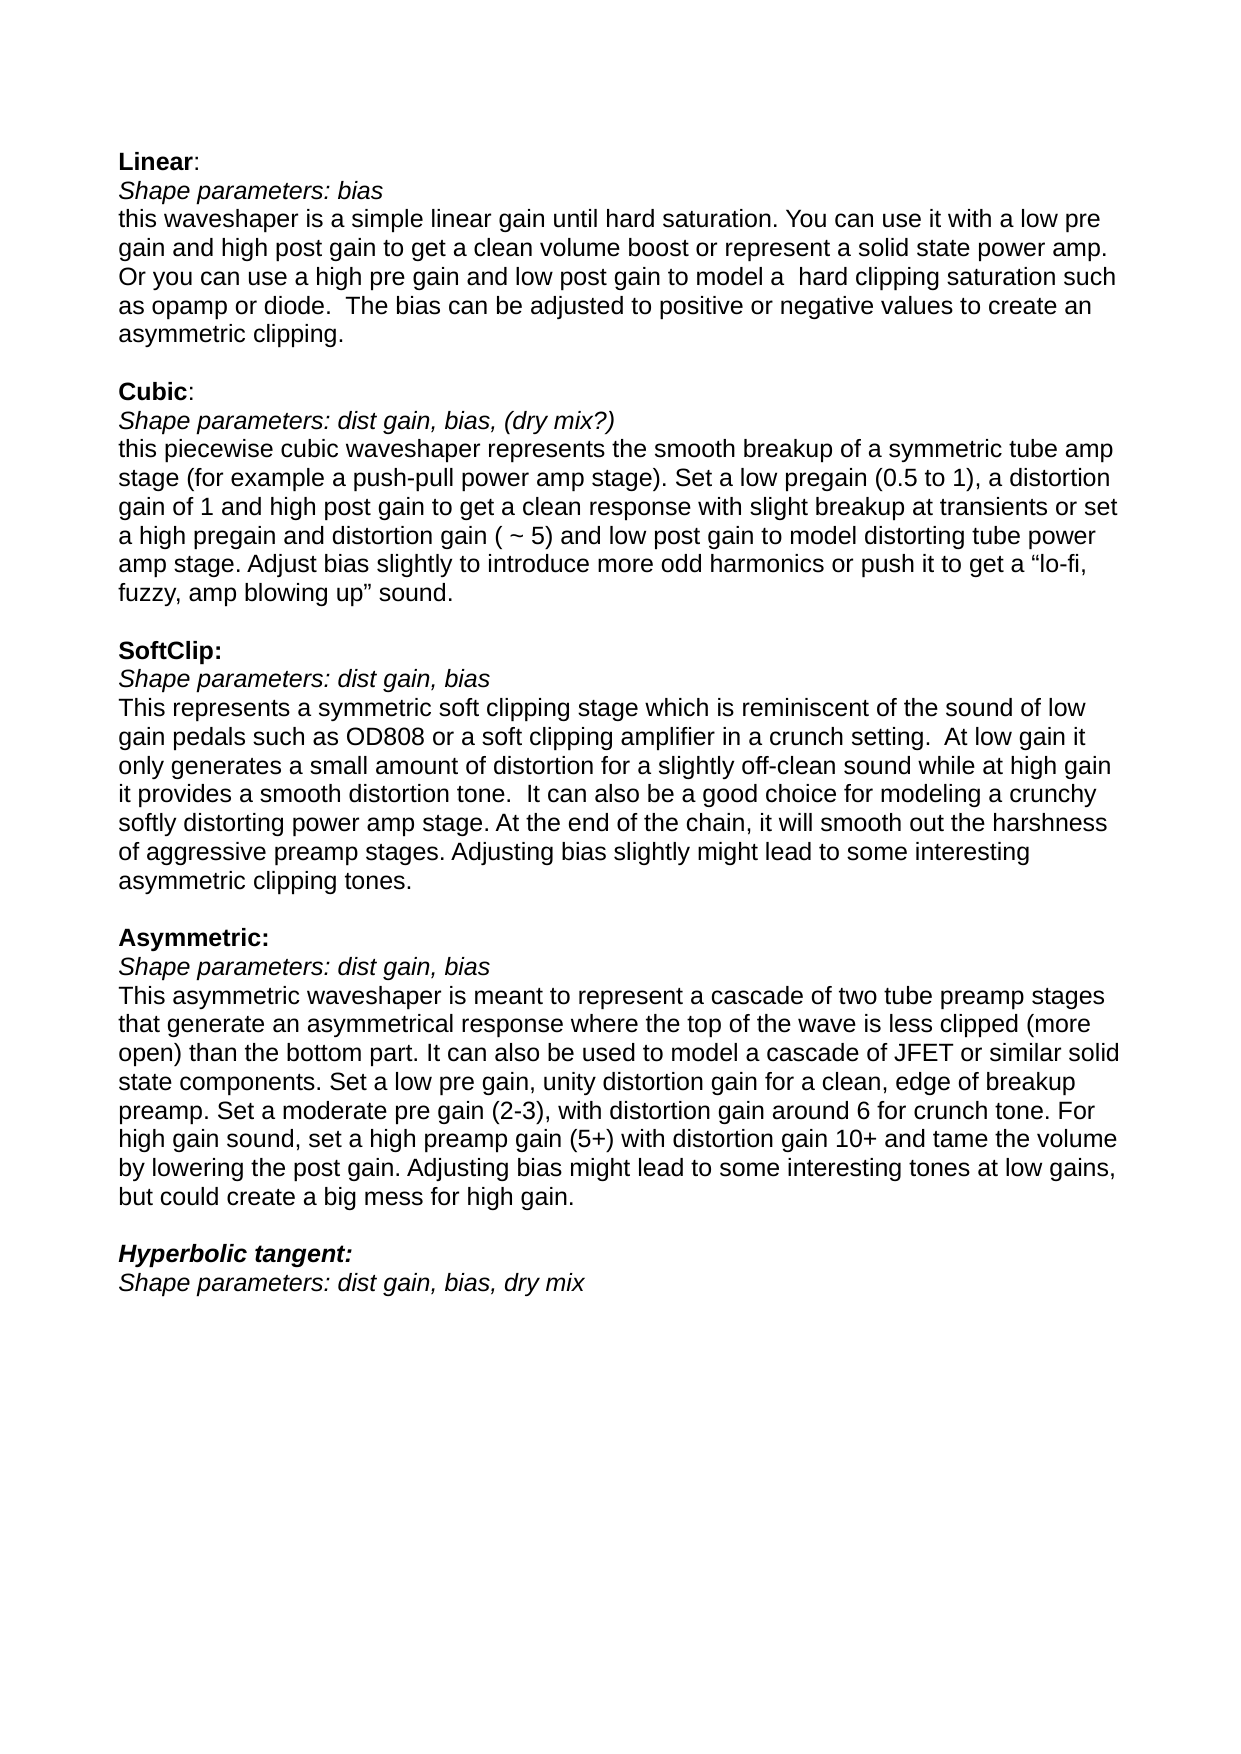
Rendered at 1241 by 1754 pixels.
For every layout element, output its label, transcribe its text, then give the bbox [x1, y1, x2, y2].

text this piecewise cubic waveshaper represents the smooth breakup of a symmetric tube amp stage (for example a push-pull power amp stage). Set a low pregain (0.5 to 1), a distortion gain of 1 and high post gain to get a clean response with slight breakup at transients or set a high pregain and distortion gain ( ~ 5) and low post gain to model distorting tube power amp stage. Adjust bias slightly to introduce more odd harmonics or push it to get a “lo-fi, fuzzy, amp blowing up” sound. [118, 434, 1122, 607]
text Shape parameters: dist gain, bias, dry mix [118, 1268, 1122, 1297]
text Cubic: [118, 377, 1122, 406]
text Shape parameters: bias [118, 176, 1122, 204]
text Hyperbolic tangent: [118, 1239, 1122, 1268]
text Shape parameters: dist gain, bias [118, 664, 1122, 693]
text Shape parameters: dist gain, bias, (dry mix?) [118, 406, 1122, 434]
text SoftClip: [118, 636, 1122, 664]
text This asymmetric waveshaper is meant to represent a cascade of two tube preamp stages that generate an asymmetrical response where the top of the wave is less clipped (more open) than the bottom part. It can also be used to model a cascade of JFET or similar solid state components. Set a low pre gain, unity distortion gain for a clean, edge of breakup preamp. Set a moderate pre gain (2-3), with distortion gain around 6 for crunch tone. For high gain sound, set a high preamp gain (5+) with distortion gain 10+ and tame the volume by lowering the post gain. Adjusting bias might lead to some interesting tones at low gains, but could create a big mess for high gain. [118, 981, 1122, 1211]
text This represents a symmetric soft clipping stage which is reminiscent of the sound of low gain pedals such as OD808 or a soft clipping amplifier in a crunch setting. At low gain it only generates a small amount of distortion for a slightly off-clean sound while at high gain it provides a smooth distortion tone. It can also be a good choice for modeling a crunchy softly distorting power amp stage. At the end of the chain, it will smooth out the harshness of aggressive preamp stages. Adjusting bias slightly might lead to some interesting asymmetric clipping tones. [118, 693, 1122, 894]
text Linear: [118, 147, 1122, 176]
text Shape parameters: dist gain, bias [118, 952, 1122, 981]
text Asymmetric: [118, 923, 1122, 952]
text this waveshaper is a simple linear gain until hard saturation. You can use it with a low pre gain and high post gain to get a clean volume boost or represent a solid state power amp. Or you can use a high pre gain and low post gain to model a hard clipping saturation such as opamp or diode. The bias can be adjusted to positive or negative values to create an asymmetric clipping. [118, 204, 1122, 348]
